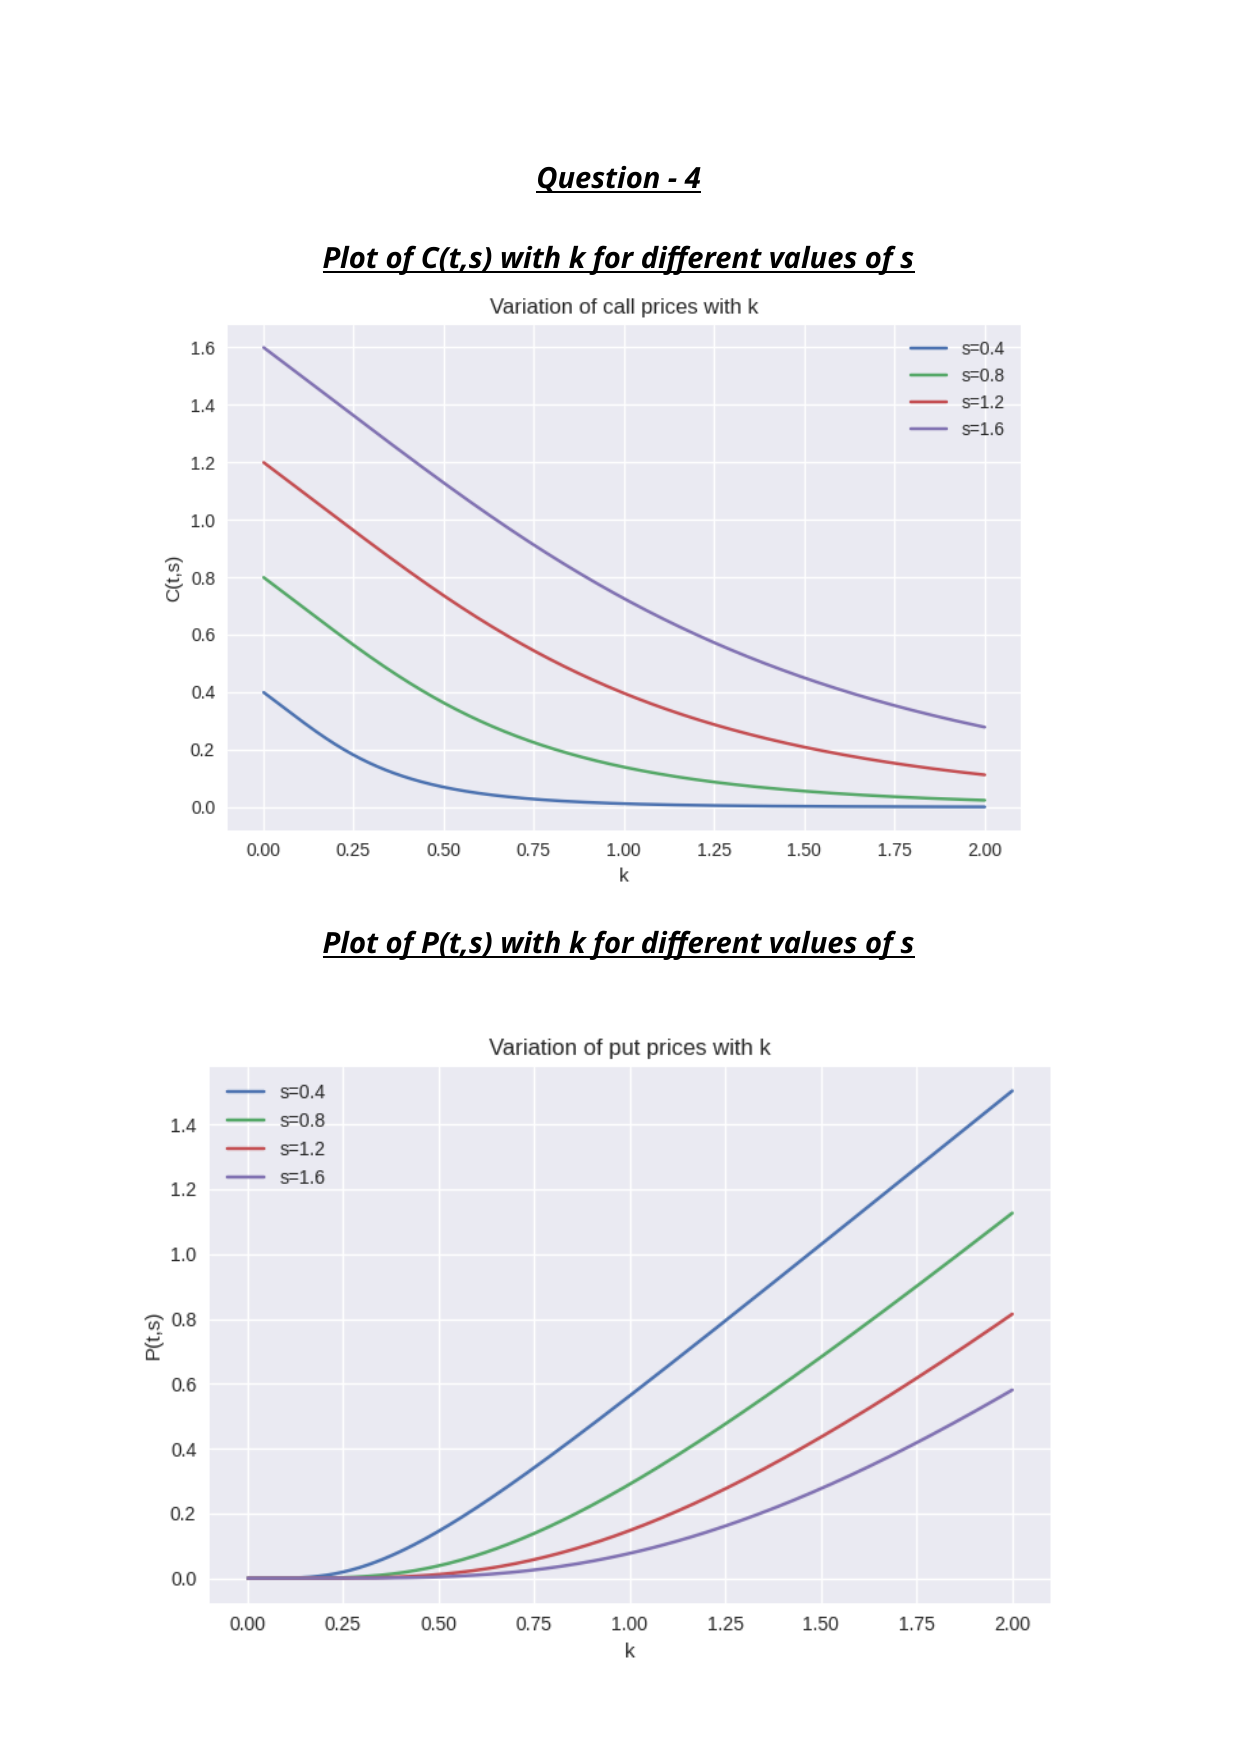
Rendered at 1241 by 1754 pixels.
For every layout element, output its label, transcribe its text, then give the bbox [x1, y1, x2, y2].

text Plot of C(t,s) with k for different values of s [118, 237, 1122, 277]
picture [160, 292, 1058, 883]
text Plot of P(t,s) with k for different values of s [118, 923, 1122, 962]
text Question - 4 [118, 158, 1122, 197]
picture [138, 1032, 1090, 1659]
